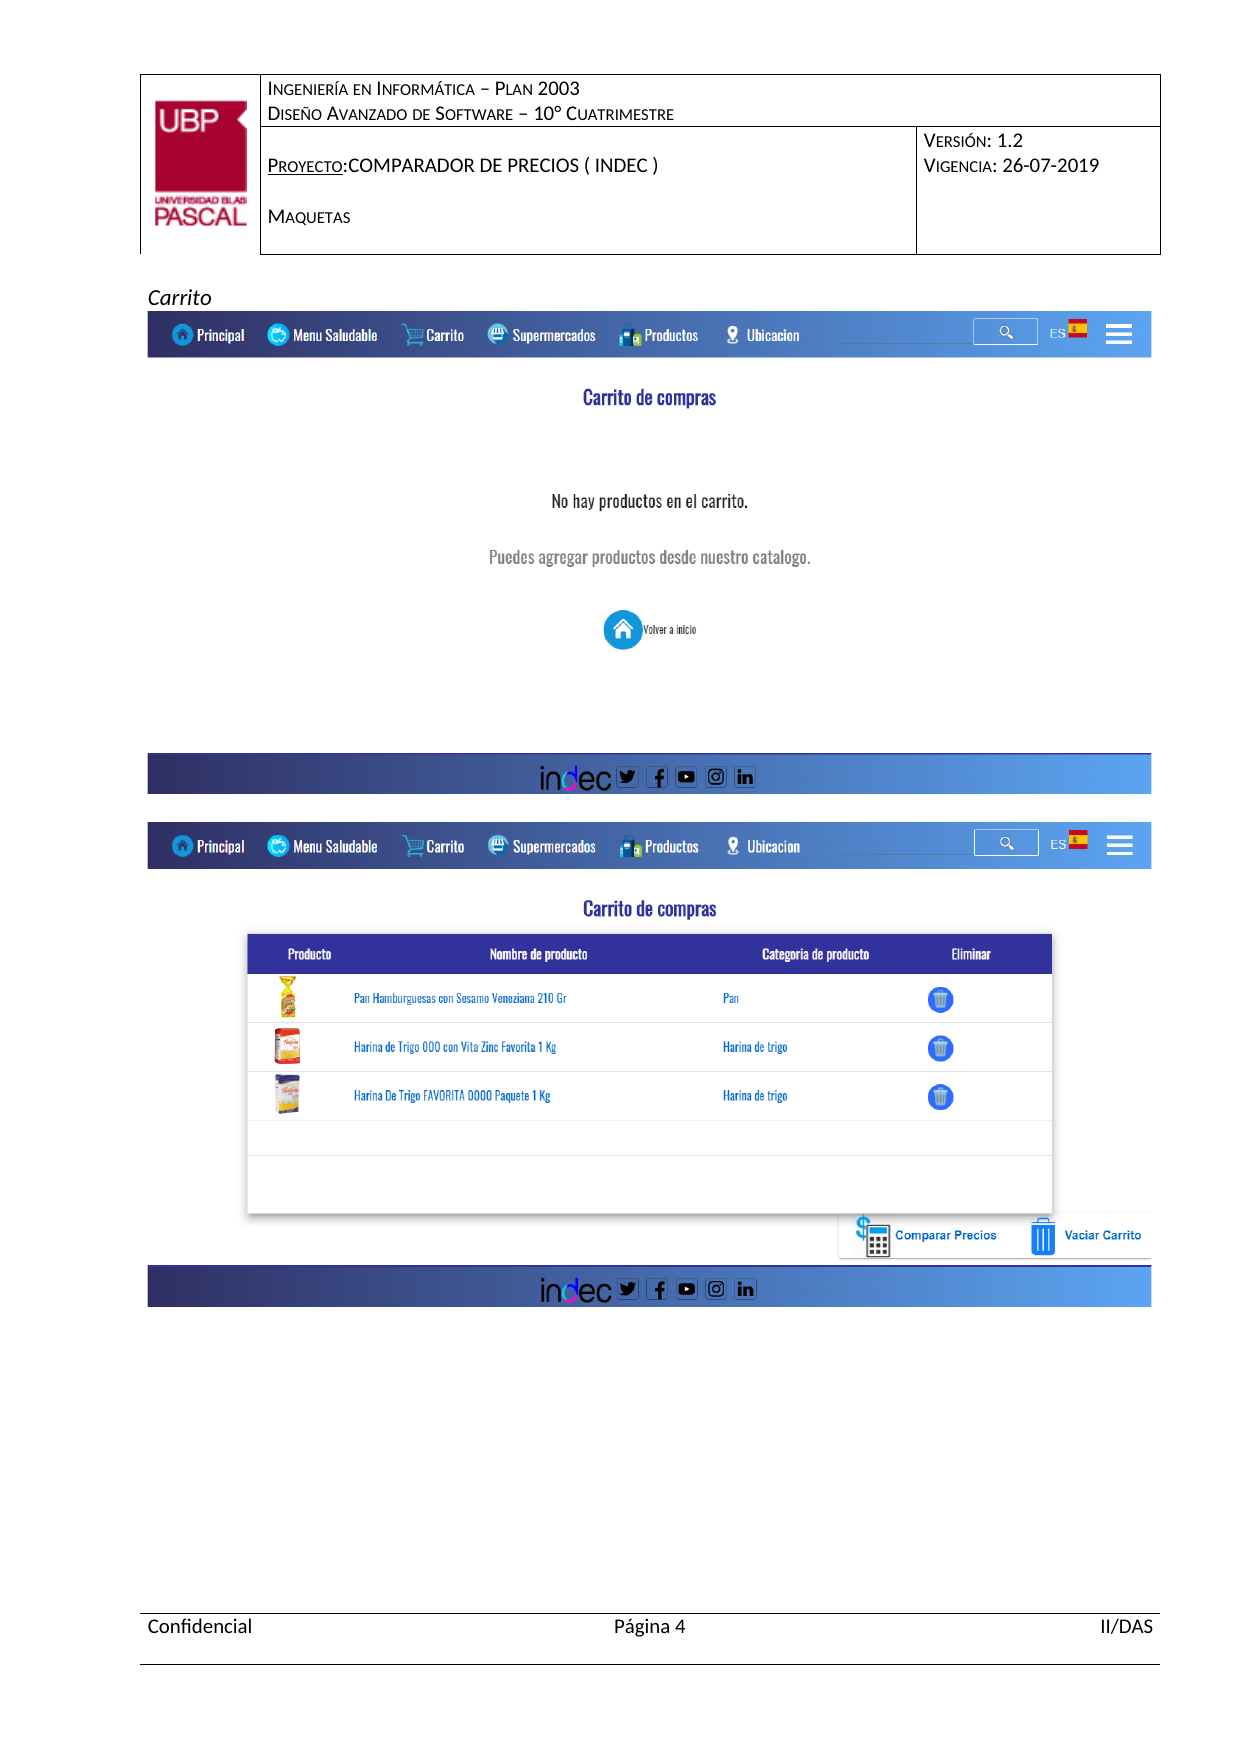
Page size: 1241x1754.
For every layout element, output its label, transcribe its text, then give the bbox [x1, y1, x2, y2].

picture [147, 822, 1152, 1307]
picture [154, 100, 247, 229]
text Carrito [148, 283, 1152, 311]
picture [147, 311, 1152, 794]
